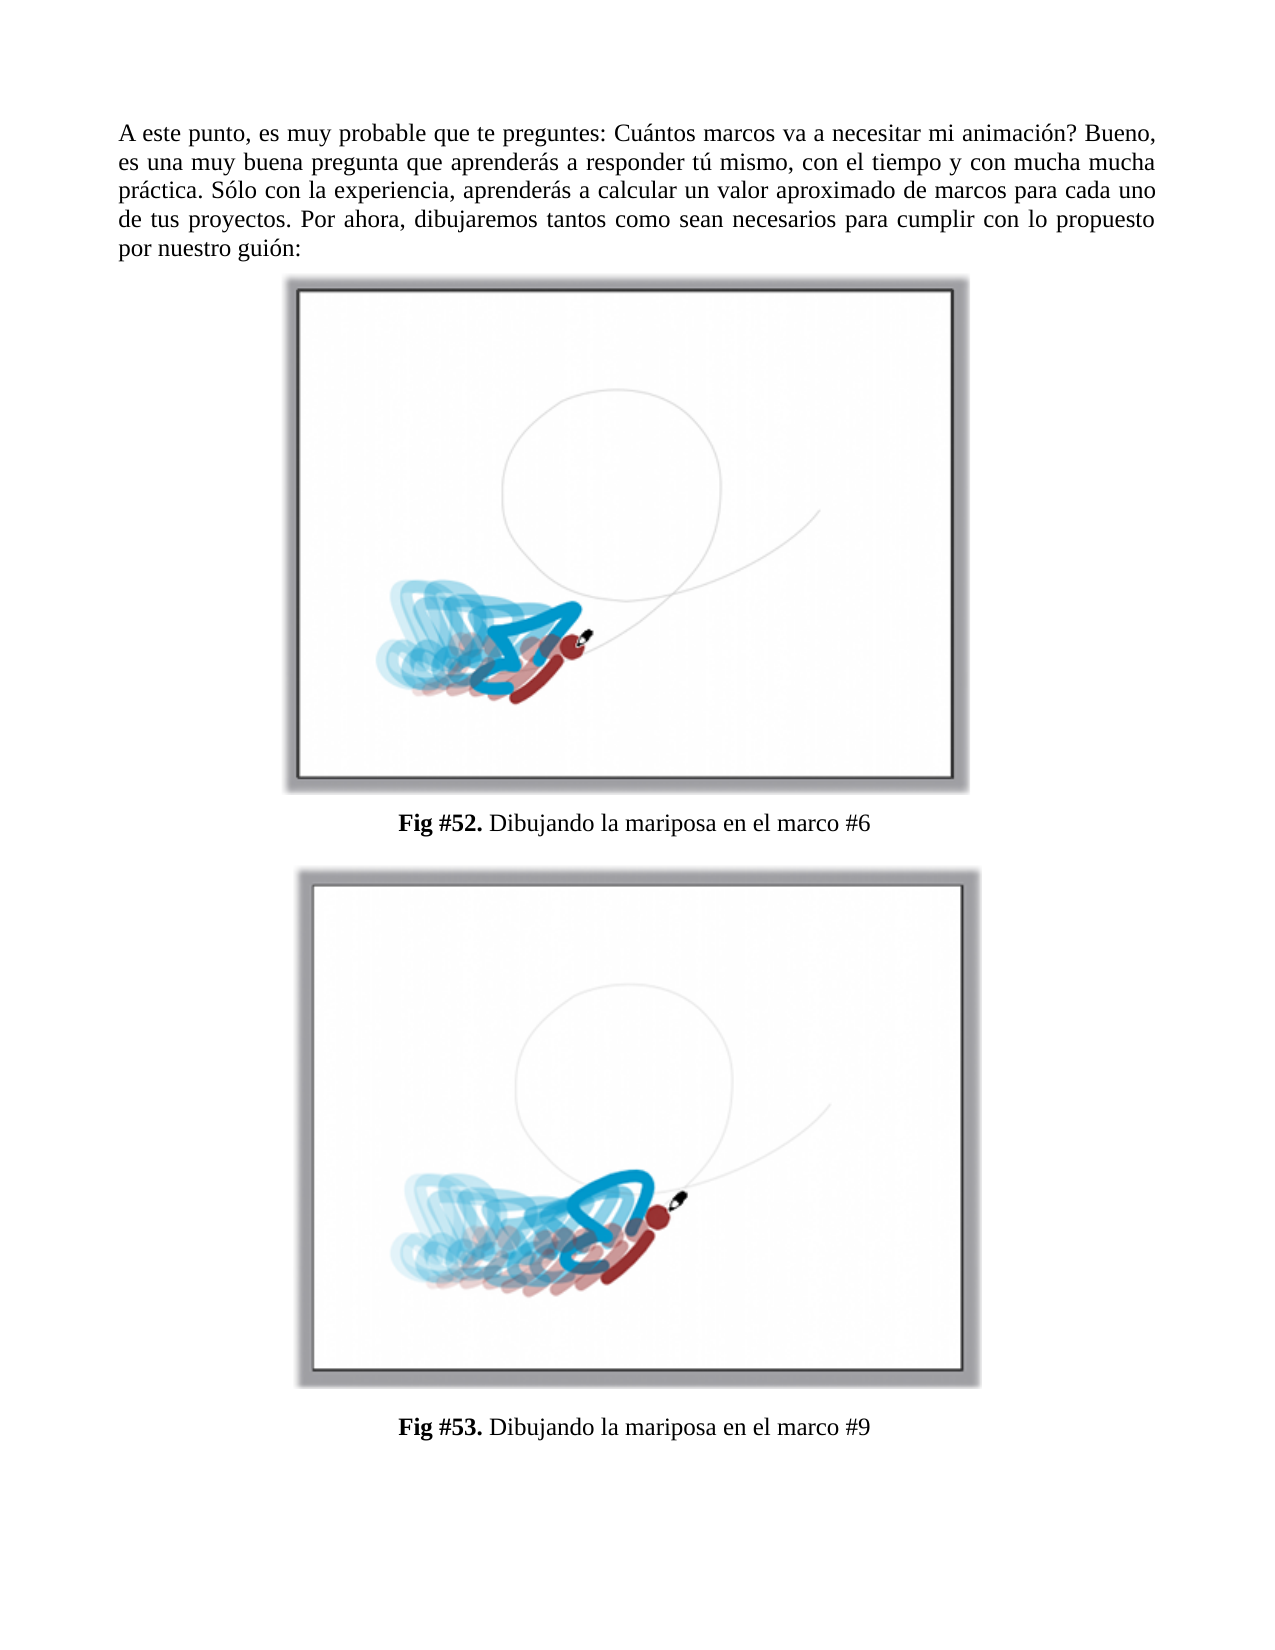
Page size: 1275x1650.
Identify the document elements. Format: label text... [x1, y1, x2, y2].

text Fig #53. Dibujando la mariposa en el marco #9 [118, 1412, 1157, 1441]
picture [293, 865, 982, 1389]
text A este punto, es muy probable que te preguntes: Cuántos marcos va a necesitar mi animación? Bueno, es una muy buena pregunta que aprenderás a responder tú mismo, con el tiempo y con mucha mucha práctica. Sólo con la experiencia, aprenderás a calcular un valor aproximado de marcos para cada uno de tus proyectos. Por ahora, dibujaremos tantos como sean necesarios para cumplir con lo propuesto por nuestro guión: [118, 118, 1157, 262]
text Fig #52. Dibujando la mariposa en el marco #6 [118, 808, 1157, 837]
picture [281, 273, 971, 795]
